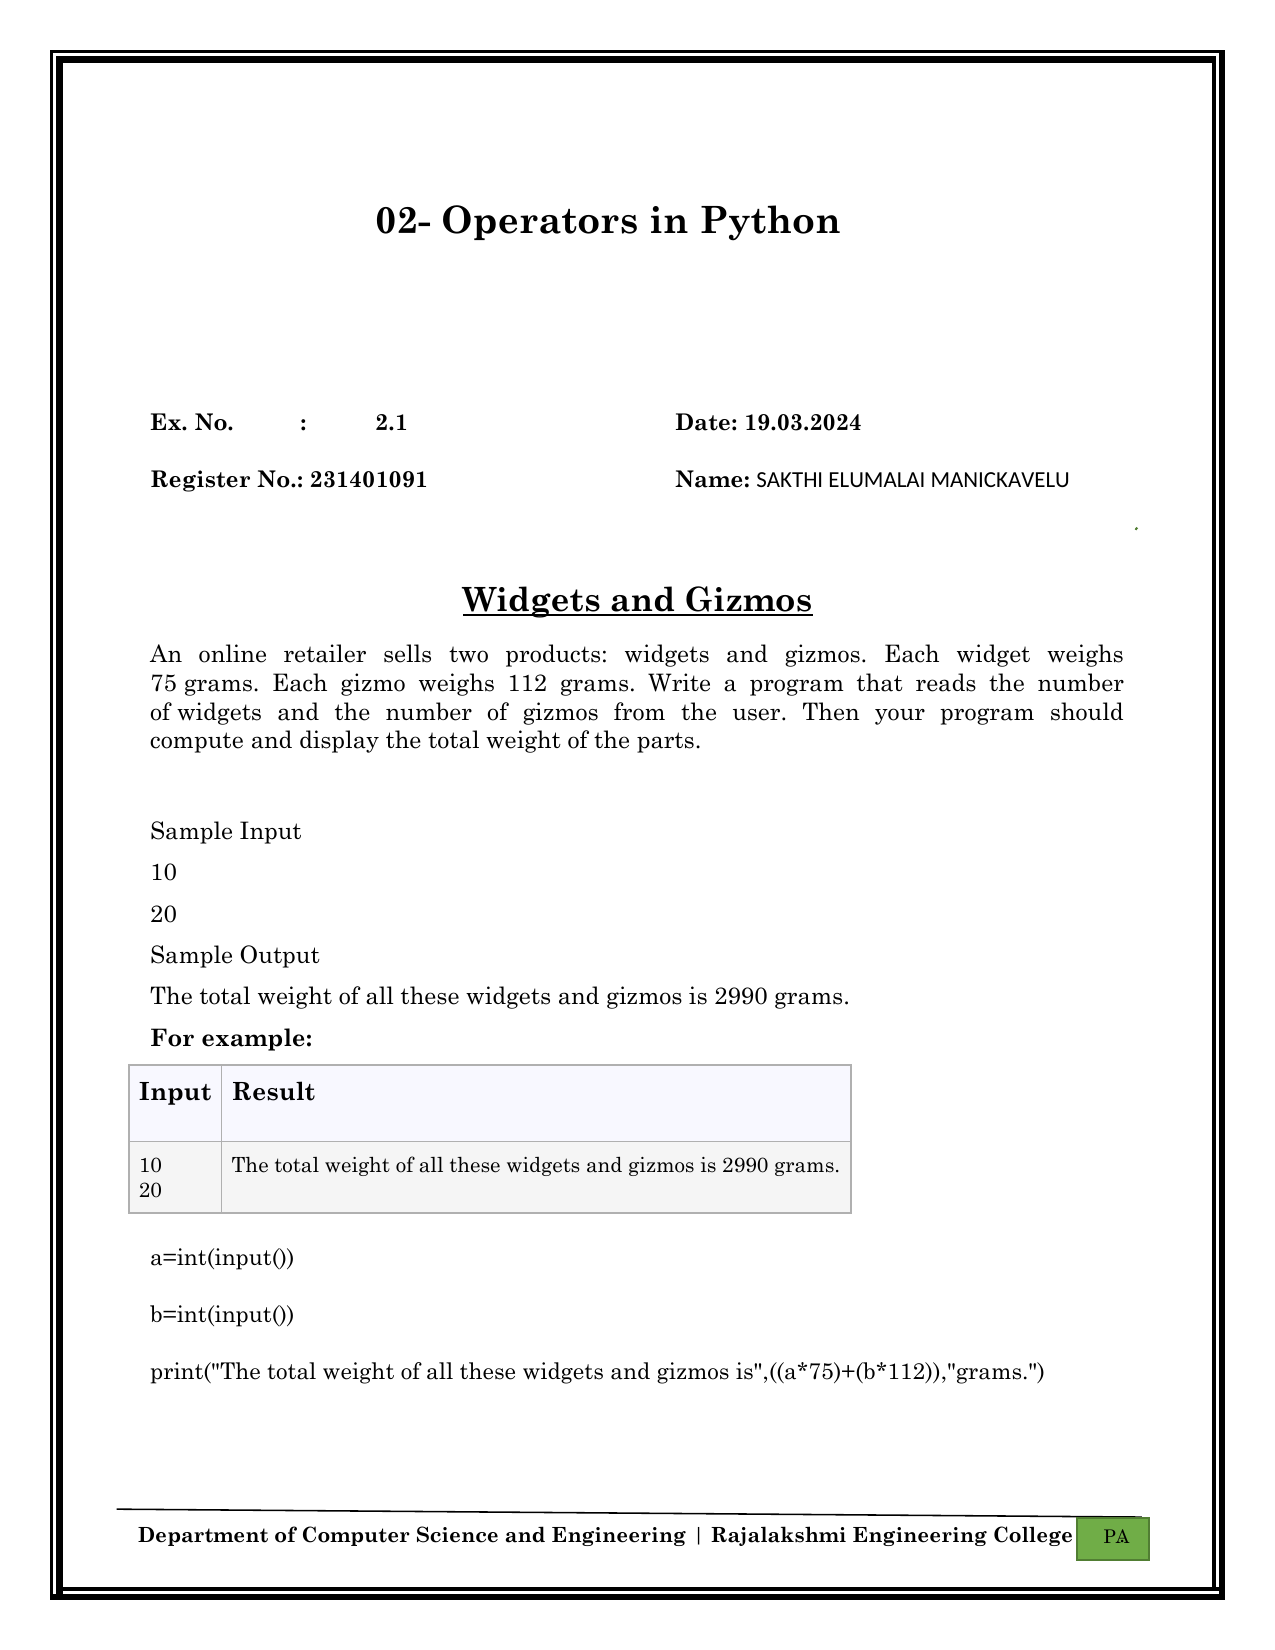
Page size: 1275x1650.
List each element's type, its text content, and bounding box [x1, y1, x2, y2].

text The total weight of all these widgets and gizmos is 2990 grams. [150, 981, 1125, 1010]
table_header Result [222, 1066, 850, 1141]
subtitle 02- Operators in Python [300, 197, 1125, 242]
text Register No.: 231401091 Name: SAKTHI ELUMALAI MANICKAVELU [150, 464, 1125, 493]
text Ex. No. : 2.1 Date: 19.03.2024 [150, 408, 1125, 435]
text Sample Output [150, 940, 1125, 969]
table_cell 10 20 [130, 1142, 221, 1212]
text a=int(input()) [150, 1243, 1125, 1271]
text Sample Input [150, 816, 1125, 844]
text For example: [150, 1022, 1125, 1051]
text print("The total weight of all these widgets and gizmos is",((a*75)+(b*112)),"grams.") [150, 1357, 1125, 1384]
text 10 [150, 857, 1125, 886]
text An online retailer sells two products: widgets and gizmos. Each widget weighs 75 grams. Each gizmo weighs 112 grams. Write a program that reads the number of widgets and the number of gizmos from the user. Then your program should compute and display the total weight of the parts. [150, 639, 1125, 754]
table_header Input [130, 1066, 221, 1141]
table_cell The total weight of all these widgets and gizmos is 2990 grams. [222, 1142, 850, 1212]
text 20 [150, 898, 1125, 927]
text b=int(input()) [150, 1300, 1125, 1327]
text Widgets and Gizmos [150, 579, 1125, 619]
